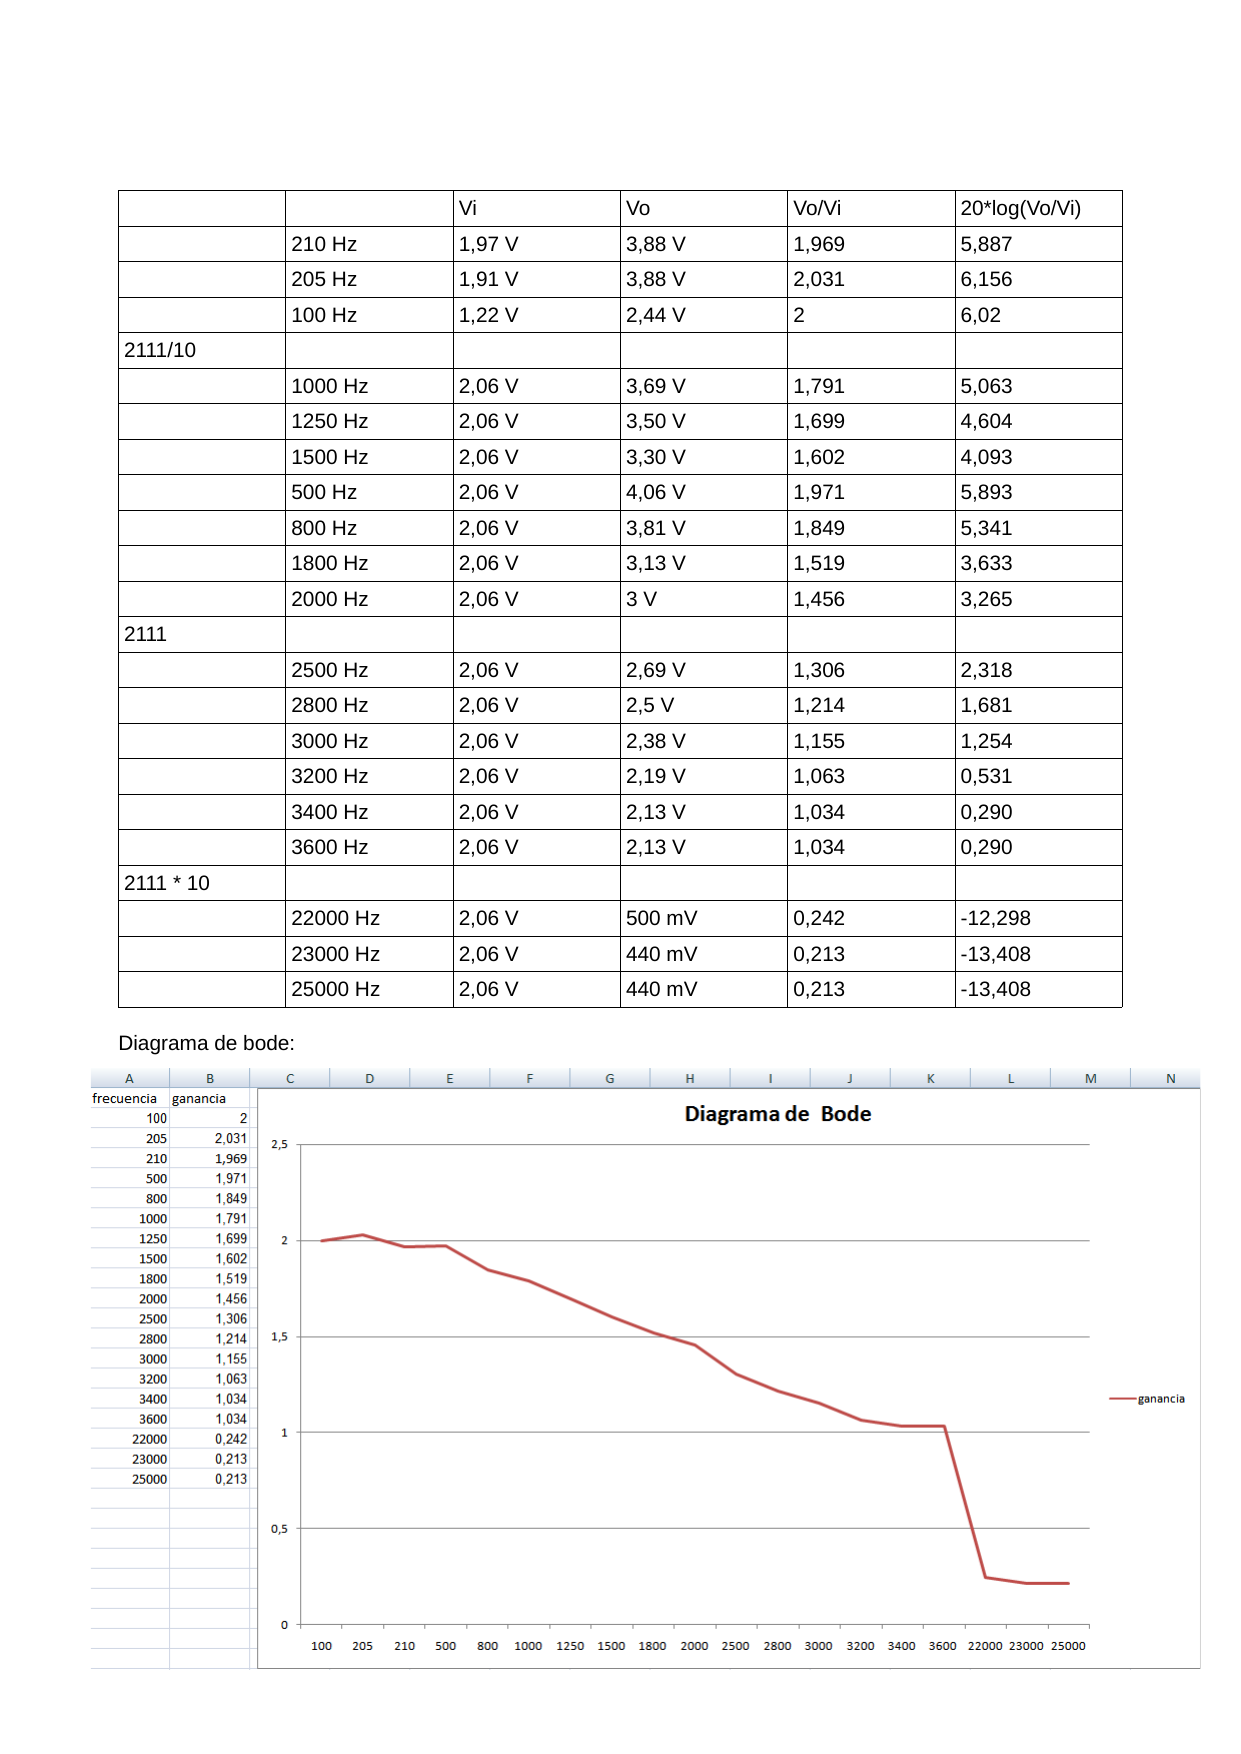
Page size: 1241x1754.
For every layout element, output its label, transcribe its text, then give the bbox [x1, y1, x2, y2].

table_cell 2111 [119, 617, 285, 652]
table_cell [454, 333, 620, 368]
table_cell 1,971 [788, 475, 955, 510]
table_cell 2,06 V [454, 582, 620, 616]
table_cell [119, 972, 285, 1007]
table_cell 1,699 [788, 404, 955, 439]
table_cell 2,06 V [454, 937, 620, 971]
table_cell 2111 * 10 [119, 866, 285, 900]
table_cell 4,06 V [621, 475, 787, 510]
table_cell 2,06 V [454, 653, 620, 687]
table_header 20*log(Vo/Vi) [956, 191, 1122, 226]
table_cell 2,13 V [621, 830, 787, 865]
table_cell 2,06 V [454, 404, 620, 439]
table_cell 5,887 [956, 227, 1122, 261]
table_cell 1,456 [788, 582, 955, 616]
table_cell 1,681 [956, 688, 1122, 723]
table_cell [119, 759, 285, 794]
table_cell [286, 866, 453, 900]
table_cell 3,30 V [621, 440, 787, 474]
table_cell 2,06 V [454, 440, 620, 474]
table_cell 2,19 V [621, 759, 787, 794]
table_cell [119, 546, 285, 581]
table_cell 440 mV [621, 937, 787, 971]
table_cell 2,06 V [454, 511, 620, 545]
table_cell [956, 617, 1122, 652]
table_cell [119, 298, 285, 332]
table_cell 3400 Hz [286, 795, 453, 829]
table_cell 3,69 V [621, 369, 787, 403]
table_cell 1,602 [788, 440, 955, 474]
table_cell 2500 Hz [286, 653, 453, 687]
table_cell 2 [788, 298, 955, 332]
table_cell 3,50 V [621, 404, 787, 439]
table_cell 0,242 [788, 901, 955, 936]
table_cell 2,06 V [454, 795, 620, 829]
table_cell 2,13 V [621, 795, 787, 829]
table_cell 2,06 V [454, 724, 620, 758]
table_cell [119, 475, 285, 510]
table_cell [119, 830, 285, 865]
table_cell 3200 Hz [286, 759, 453, 794]
table_cell [286, 617, 453, 652]
table_cell 1,519 [788, 546, 955, 581]
table_cell 1,034 [788, 795, 955, 829]
table_cell 1,063 [788, 759, 955, 794]
table_cell 3,13 V [621, 546, 787, 581]
table_cell [621, 333, 787, 368]
table_header Vo [621, 191, 787, 226]
table_cell 3,88 V [621, 227, 787, 261]
table_header [286, 191, 453, 226]
table_cell [788, 617, 955, 652]
table_cell [454, 617, 620, 652]
table_cell 2,06 V [454, 759, 620, 794]
table_cell 5,063 [956, 369, 1122, 403]
table_cell 3,81 V [621, 511, 787, 545]
table_cell [119, 440, 285, 474]
table_cell 1000 Hz [286, 369, 453, 403]
table_cell 0,290 [956, 795, 1122, 829]
table_cell [788, 333, 955, 368]
table_cell 2000 Hz [286, 582, 453, 616]
table_cell -13,408 [956, 972, 1122, 1007]
table_cell [621, 866, 787, 900]
table_cell 2,5 V [621, 688, 787, 723]
table_cell 1500 Hz [286, 440, 453, 474]
table_cell 2,06 V [454, 688, 620, 723]
table_cell [119, 262, 285, 297]
table_cell 3600 Hz [286, 830, 453, 865]
table_cell [119, 369, 285, 403]
table_cell 2,06 V [454, 369, 620, 403]
picture [90, 1068, 1201, 1670]
table_cell 4,604 [956, 404, 1122, 439]
table_cell 2,06 V [454, 546, 620, 581]
table_cell 1,254 [956, 724, 1122, 758]
table_cell 205 Hz [286, 262, 453, 297]
table_cell 2,38 V [621, 724, 787, 758]
table_cell [621, 617, 787, 652]
table_cell 3,88 V [621, 262, 787, 297]
table_cell [956, 333, 1122, 368]
table_cell 1,91 V [454, 262, 620, 297]
table_cell 3 V [621, 582, 787, 616]
table_cell [286, 333, 453, 368]
table_header [119, 191, 285, 226]
table_cell 1800 Hz [286, 546, 453, 581]
table_cell [119, 795, 285, 829]
table_cell 800 Hz [286, 511, 453, 545]
table_cell 5,893 [956, 475, 1122, 510]
table_cell 4,093 [956, 440, 1122, 474]
table_cell 1,97 V [454, 227, 620, 261]
table_cell 2,031 [788, 262, 955, 297]
table_cell 2,06 V [454, 972, 620, 1007]
table_cell [119, 653, 285, 687]
table_cell 2,318 [956, 653, 1122, 687]
table_cell 3,633 [956, 546, 1122, 581]
table_cell -13,408 [956, 937, 1122, 971]
table_cell 22000 Hz [286, 901, 453, 936]
table_cell 23000 Hz [286, 937, 453, 971]
table_cell [119, 582, 285, 616]
table_cell 3000 Hz [286, 724, 453, 758]
table_cell [788, 866, 955, 900]
table_cell 6,156 [956, 262, 1122, 297]
text Diagrama de bode: [118, 1031, 1122, 1055]
table_cell 0,213 [788, 937, 955, 971]
table_cell [119, 227, 285, 261]
table_header Vo/Vi [788, 191, 955, 226]
table_cell 1,155 [788, 724, 955, 758]
table_cell 500 mV [621, 901, 787, 936]
table_cell 0,213 [788, 972, 955, 1007]
table_cell [454, 866, 620, 900]
table_cell 2,06 V [454, 901, 620, 936]
table_header Vi [454, 191, 620, 226]
table_cell [119, 724, 285, 758]
table_cell 1,791 [788, 369, 955, 403]
table_cell 440 mV [621, 972, 787, 1007]
table_cell 6,02 [956, 298, 1122, 332]
table_cell [119, 937, 285, 971]
table_cell 1,969 [788, 227, 955, 261]
table_cell [119, 404, 285, 439]
table_cell -12,298 [956, 901, 1122, 936]
table_cell 25000 Hz [286, 972, 453, 1007]
table_cell [119, 511, 285, 545]
table_cell 3,265 [956, 582, 1122, 616]
table_cell 1,306 [788, 653, 955, 687]
table_cell [119, 901, 285, 936]
table_cell 1,22 V [454, 298, 620, 332]
table_cell 2,06 V [454, 475, 620, 510]
table_cell 2,44 V [621, 298, 787, 332]
table_cell 1,849 [788, 511, 955, 545]
table_cell 5,341 [956, 511, 1122, 545]
table_cell 2800 Hz [286, 688, 453, 723]
table_cell 0,290 [956, 830, 1122, 865]
table_cell [956, 866, 1122, 900]
table_cell 1250 Hz [286, 404, 453, 439]
table_cell 2111/10 [119, 333, 285, 368]
table_cell 500 Hz [286, 475, 453, 510]
table_cell 0,531 [956, 759, 1122, 794]
table_cell [119, 688, 285, 723]
table_cell 1,034 [788, 830, 955, 865]
table_cell 100 Hz [286, 298, 453, 332]
table_cell 1,214 [788, 688, 955, 723]
table_cell 2,69 V [621, 653, 787, 687]
table_cell 210 Hz [286, 227, 453, 261]
table_cell 2,06 V [454, 830, 620, 865]
